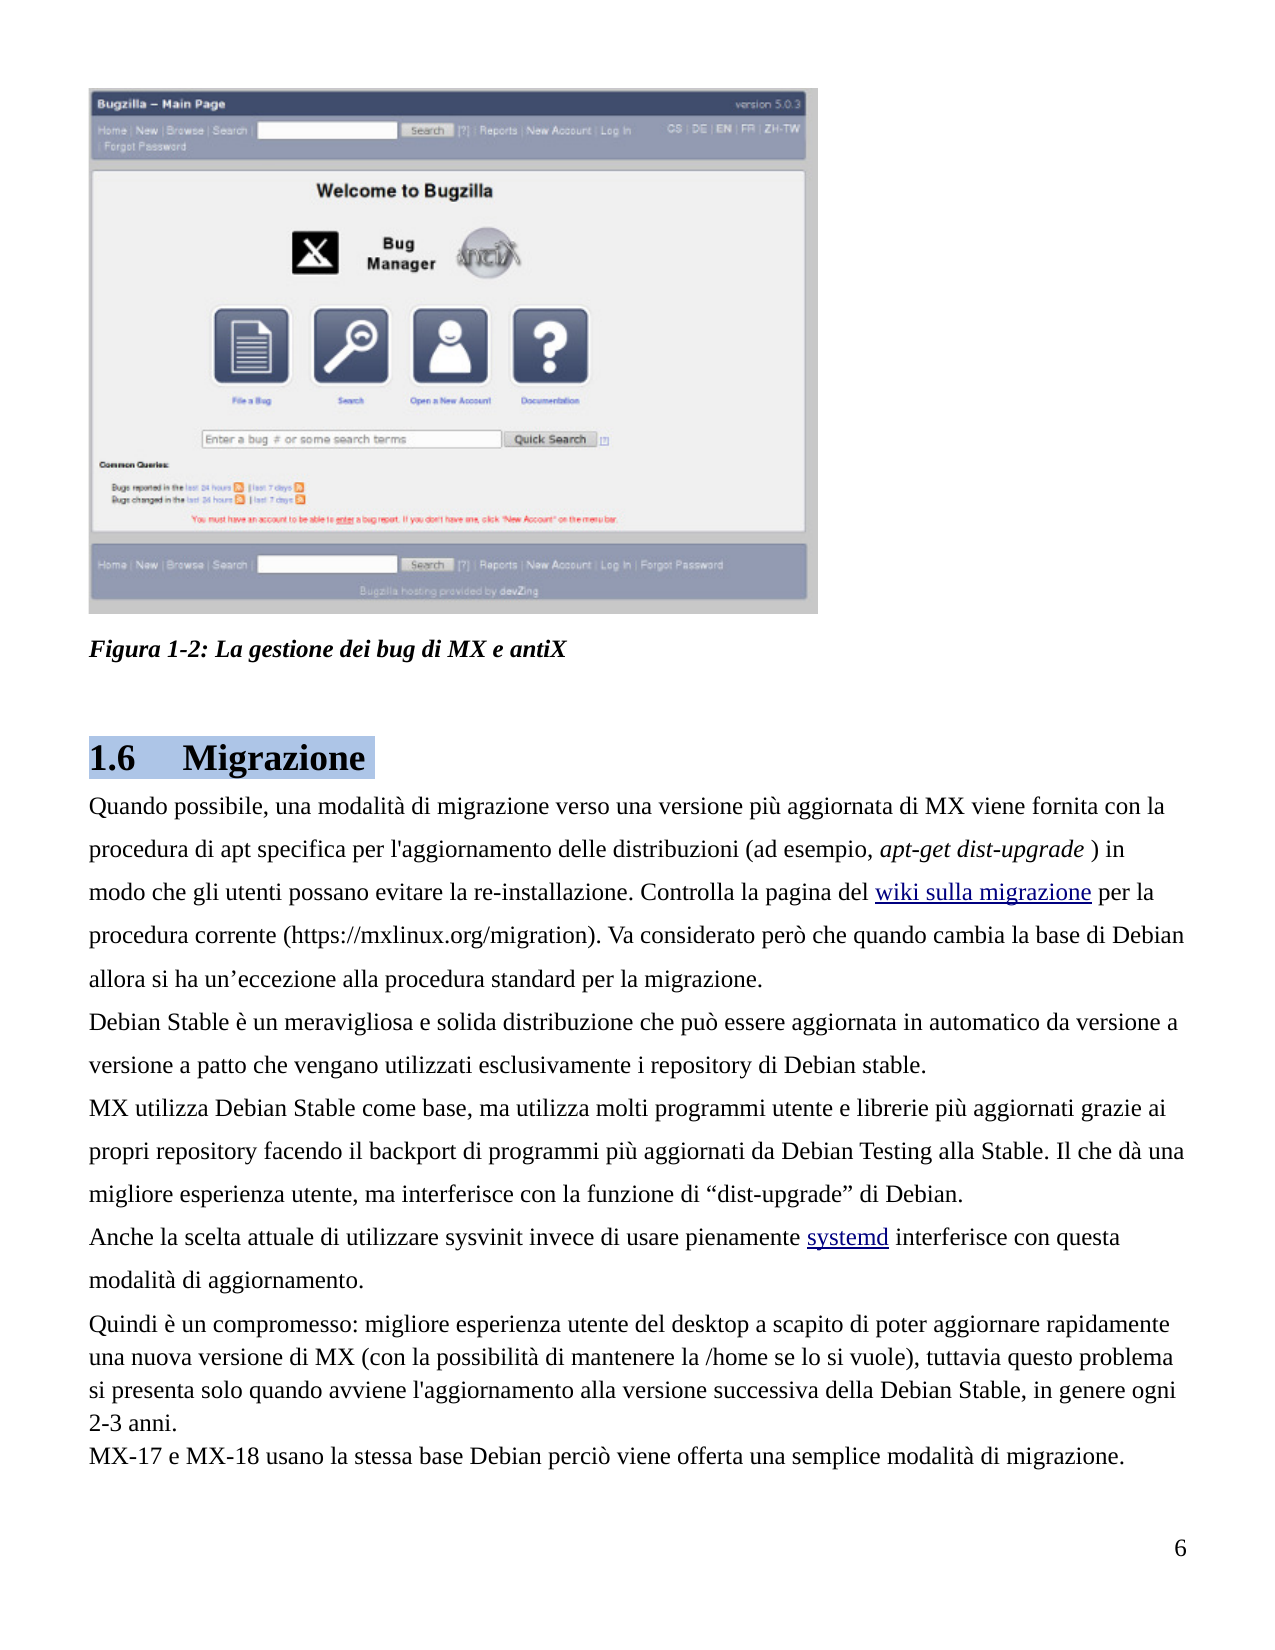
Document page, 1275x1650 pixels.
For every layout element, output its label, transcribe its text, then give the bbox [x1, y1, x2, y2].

picture [88, 88, 818, 614]
text MX-17 e MX-18 usano la stessa base Debian perciò viene offerta una semplice modalità di migrazione. [88, 1441, 1186, 1469]
text Debian Stable è un meravigliosa e solida distribuzione che può essere aggiornata in automatico da versione a versione a patto che vengano utilizzati esclusivamente i repository di Debian stable. [88, 1007, 1186, 1079]
text Anche la scelta attuale di utilizzare sysvinit invece di usare pienamente systemd interferisce con questa modalità di aggiornamento. [88, 1222, 1186, 1294]
text Quando possibile, una modalità di migrazione verso una versione più aggiornata di MX viene fornita con la procedura di apt specifica per l'aggiornamento delle distribuzioni (ad esempio, apt-get dist-upgrade ) in modo che gli utenti possano evitare la re-installazione. Controlla la pagina del wiki sulla migrazione per la procedura corrente (https://mxlinux.org/migration). Va considerato però che quando cambia la base di Debian allora si ha un’eccezione alla procedura standard per la migrazione. [88, 791, 1186, 992]
subtitle 1.6 Migrazione [375, 736, 1186, 779]
text Figura 1-2: La gestione dei bug di MX e antiX [88, 634, 1186, 663]
text Quindi è un compromesso: migliore esperienza utente del desktop a scapito di poter aggiornare rapidamente una nuova versione di MX (con la possibilità di mantenere la /home se lo si vuole), tuttavia questo problema si presenta solo quando avviene l'aggiornamento alla versione successiva della Debian Stable, in genere ogni 2-3 anni. [88, 1309, 1186, 1436]
text MX utilizza Debian Stable come base, ma utilizza molti programmi utente e librerie più aggiornati grazie ai propri repository facendo il backport di programmi più aggiornati da Debian Testing alla Stable. Il che dà una migliore esperienza utente, ma interferisce con la funzione di “dist-upgrade” di Debian. [88, 1093, 1186, 1208]
